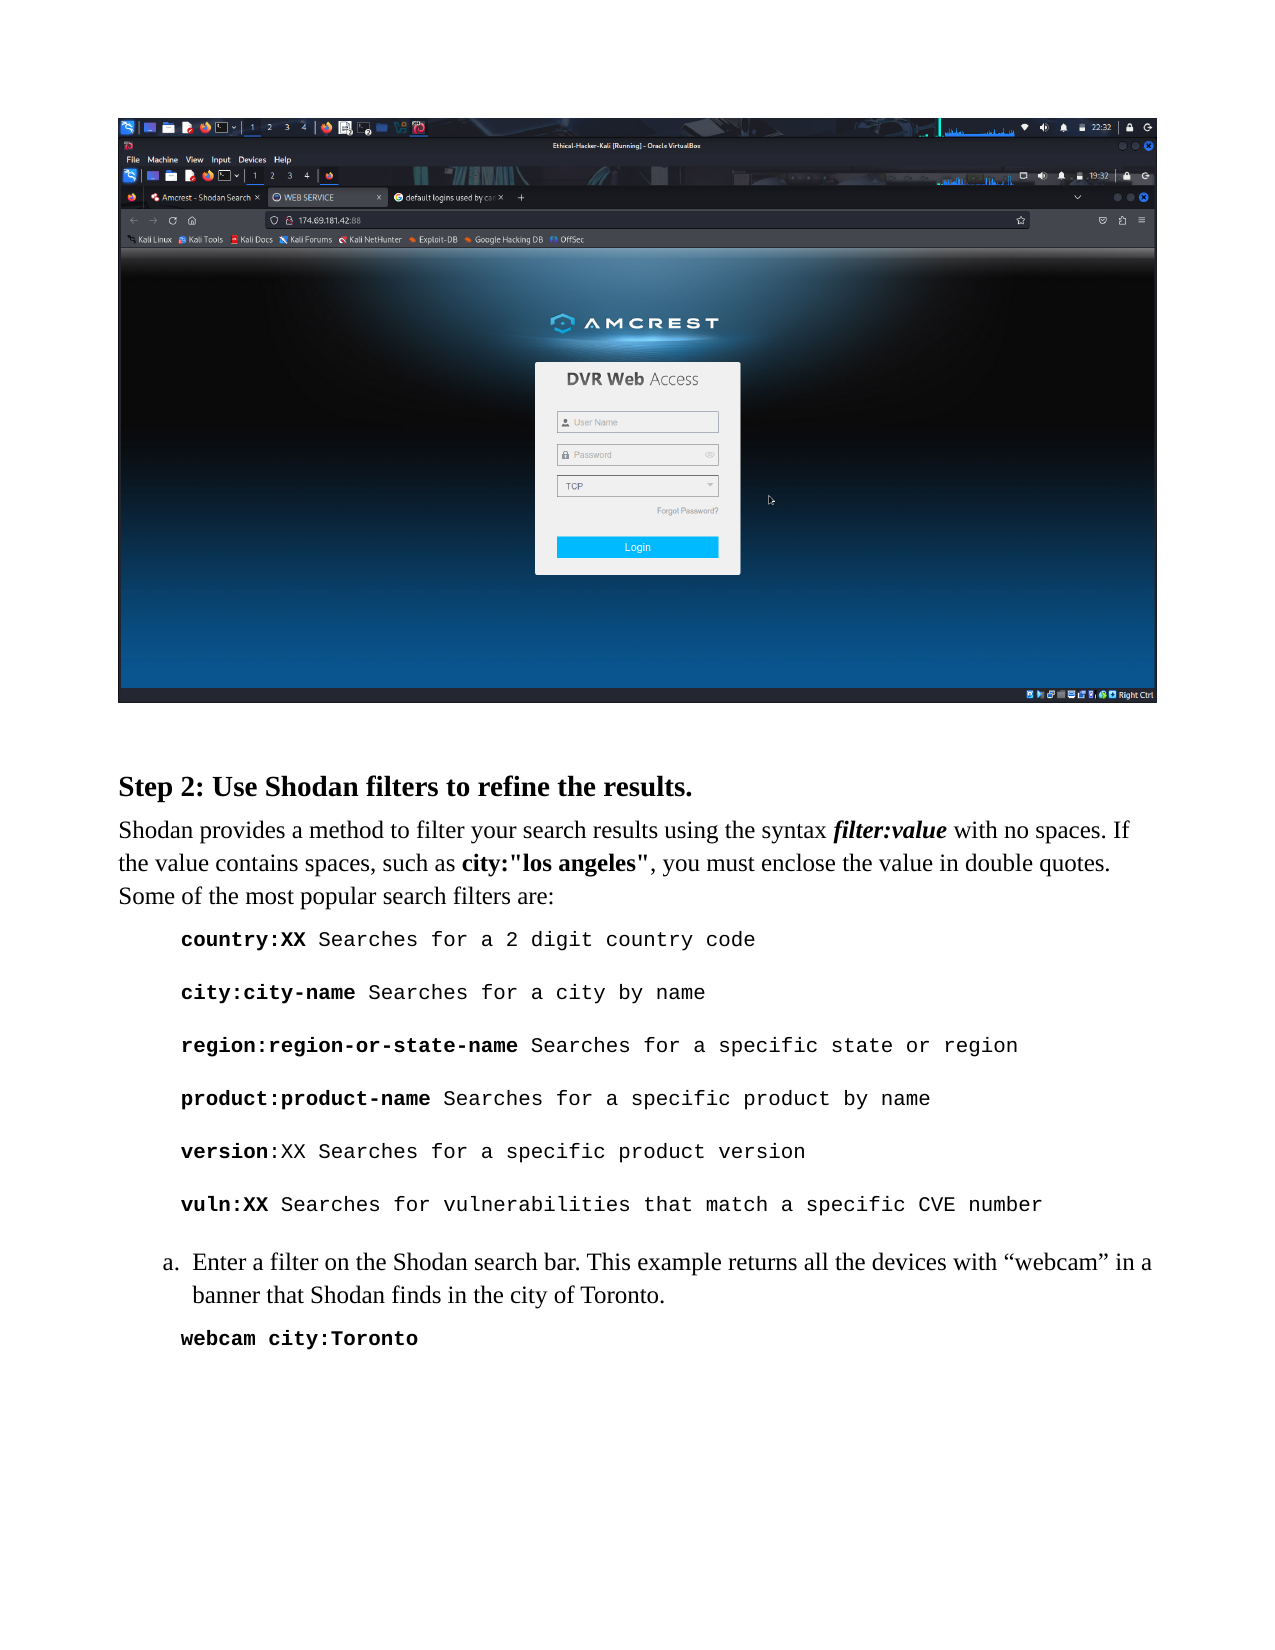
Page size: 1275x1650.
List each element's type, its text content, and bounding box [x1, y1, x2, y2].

list Enter a filter on the Shodan search bar. This example returns all the devices with “webcam” in a banner that Shodan finds in the city of Toronto. [162, 1247, 1157, 1309]
text version:XX Searches for a specific product version [181, 1141, 1157, 1165]
text country:XX Searches for a 2 digit country code [181, 928, 1157, 952]
text vuln:XX Searches for vulnerabilities that match a specific CVE number [181, 1194, 1157, 1218]
text webcam city:Toronto [181, 1328, 1157, 1352]
text Shodan provides a method to filter your search results using the syntax filter:value with no spaces. If the value contains spaces, such as city:"los angeles", you must enclose the value in double quotes. Some of the most popular search filters are: [118, 815, 1157, 910]
text city:city-name Searches for a city by name [181, 982, 1157, 1005]
picture [118, 118, 1157, 703]
subtitle Step 2: Use Shodan filters to refine the results. [118, 769, 1157, 802]
text product:product-name Searches for a specific product by name [181, 1088, 1157, 1112]
text region:region-or-state-name Searches for a specific state or region [181, 1035, 1157, 1058]
